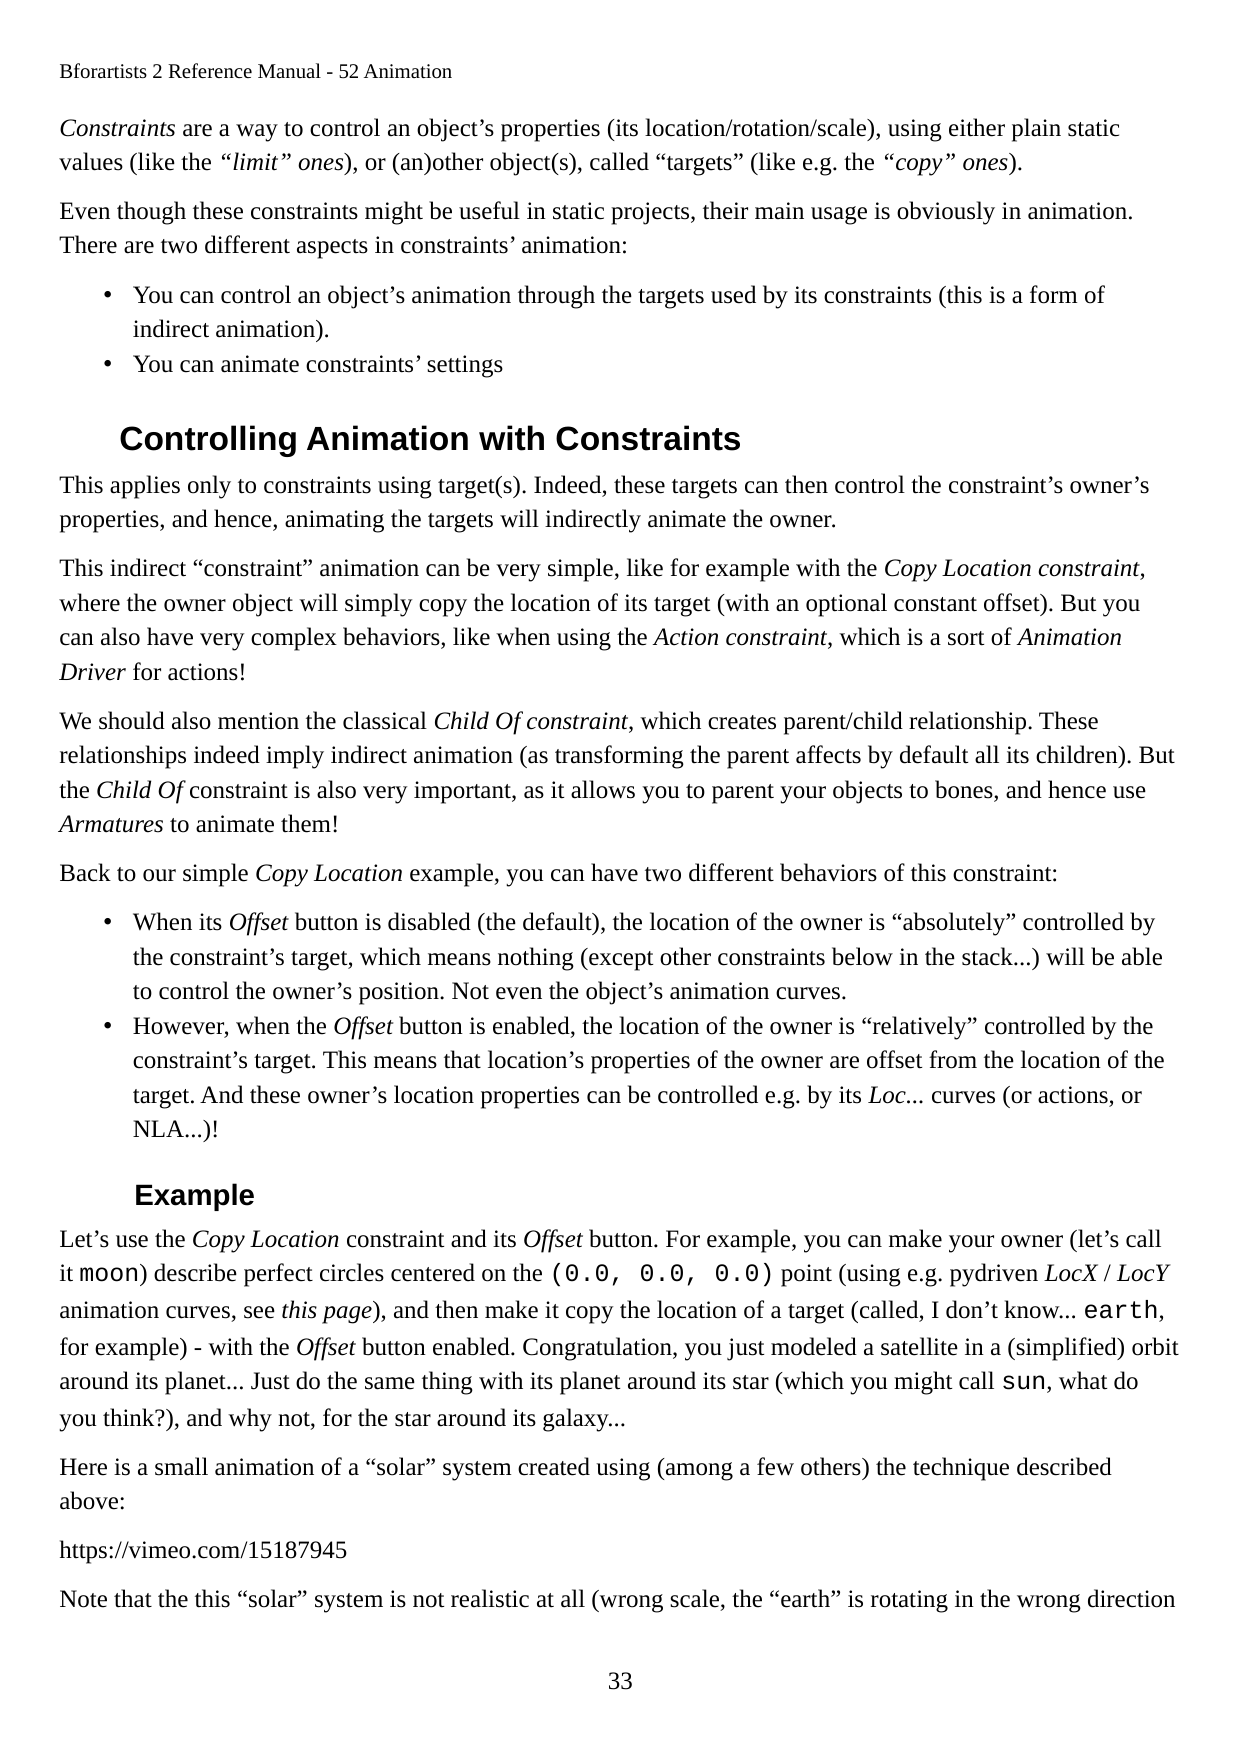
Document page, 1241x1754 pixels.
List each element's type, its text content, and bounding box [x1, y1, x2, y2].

list When its Offset button is disabled (the default), the location of the owner is “absolutely” controlled by the constraint’s target, which means nothing (except other constraints below in the stack...) will be able to control the owner’s position. Not even the object’s animation curves. [103, 907, 1181, 1005]
list You can animate constraints’ settings [103, 349, 1181, 377]
text This indirect “constraint” animation can be very simple, like for example with the Copy Location constraint, where the owner object will simply copy the location of its target (with an optional constant offset). But you can also have very complex behaviors, like when using the Action constraint, which is a sort of Animation Driver for actions! [59, 553, 1181, 685]
text Note that the this “solar” system is not realistic at all (wrong scale, the “earth” is rotating in the wrong direction [59, 1584, 1181, 1613]
text This applies only to constraints using target(s). Indeed, these targets can then control the constraint’s owner’s properties, and hence, animating the targets will indirectly animate the owner. [59, 470, 1181, 533]
text Constraints are a way to control an object’s properties (its location/rotation/scale), using either plain static values (like the “limit” ones), or (an)other object(s), called “targets” (like e.g. the “copy” ones). [59, 113, 1181, 176]
subtitle Example [59, 1178, 1181, 1212]
text We should also mention the classical Child Of constraint, which creates parent/child relationship. These relationships indeed imply indirect animation (as transforming the parent affects by default all its children). But the Child Of constraint is also very important, as it allows you to parent your objects to bones, and hence use Armatures to animate them! [59, 706, 1181, 838]
list However, when the Offset button is enabled, the location of the owner is “relatively” controlled by the constraint’s target. This means that location’s properties of the owner are offset from the location of the target. And these owner’s location properties can be controlled e.g. by its Loc... curves (or actions, or NLA...)! [103, 1011, 1181, 1143]
text https://vimeo.com/15187945 [59, 1535, 1181, 1564]
subtitle Controlling Animation with Constraints [59, 418, 1181, 457]
text Here is a small animation of a “solar” system created using (among a few others) the technique described above: [59, 1452, 1181, 1515]
text Let’s use the Copy Location constraint and its Offset button. For example, you can make your owner (let’s call it moon) describe perfect circles centered on the (0.0, 0.0, 0.0) point (using e.g. pydriven LocX / LocY animation curves, see this page), and then make it copy the location of a target (called, I don’t know... earth, for example) - with the Offset button enabled. Congratulation, you just modeled a satellite in a (simplified) orbit around its planet... Just do the same thing with its planet around its star (which you might call sun, what do you think?), and why not, for the star around its galaxy... [59, 1224, 1181, 1431]
text Back to our simple Copy Location example, you can have two different behaviors of this constraint: [59, 858, 1181, 887]
list You can control an object’s animation through the targets used by its constraints (this is a form of indirect animation). [103, 280, 1181, 343]
text Even though these constraints might be useful in static projects, their main usage is obviously in animation. There are two different aspects in constraints’ animation: [59, 196, 1181, 259]
